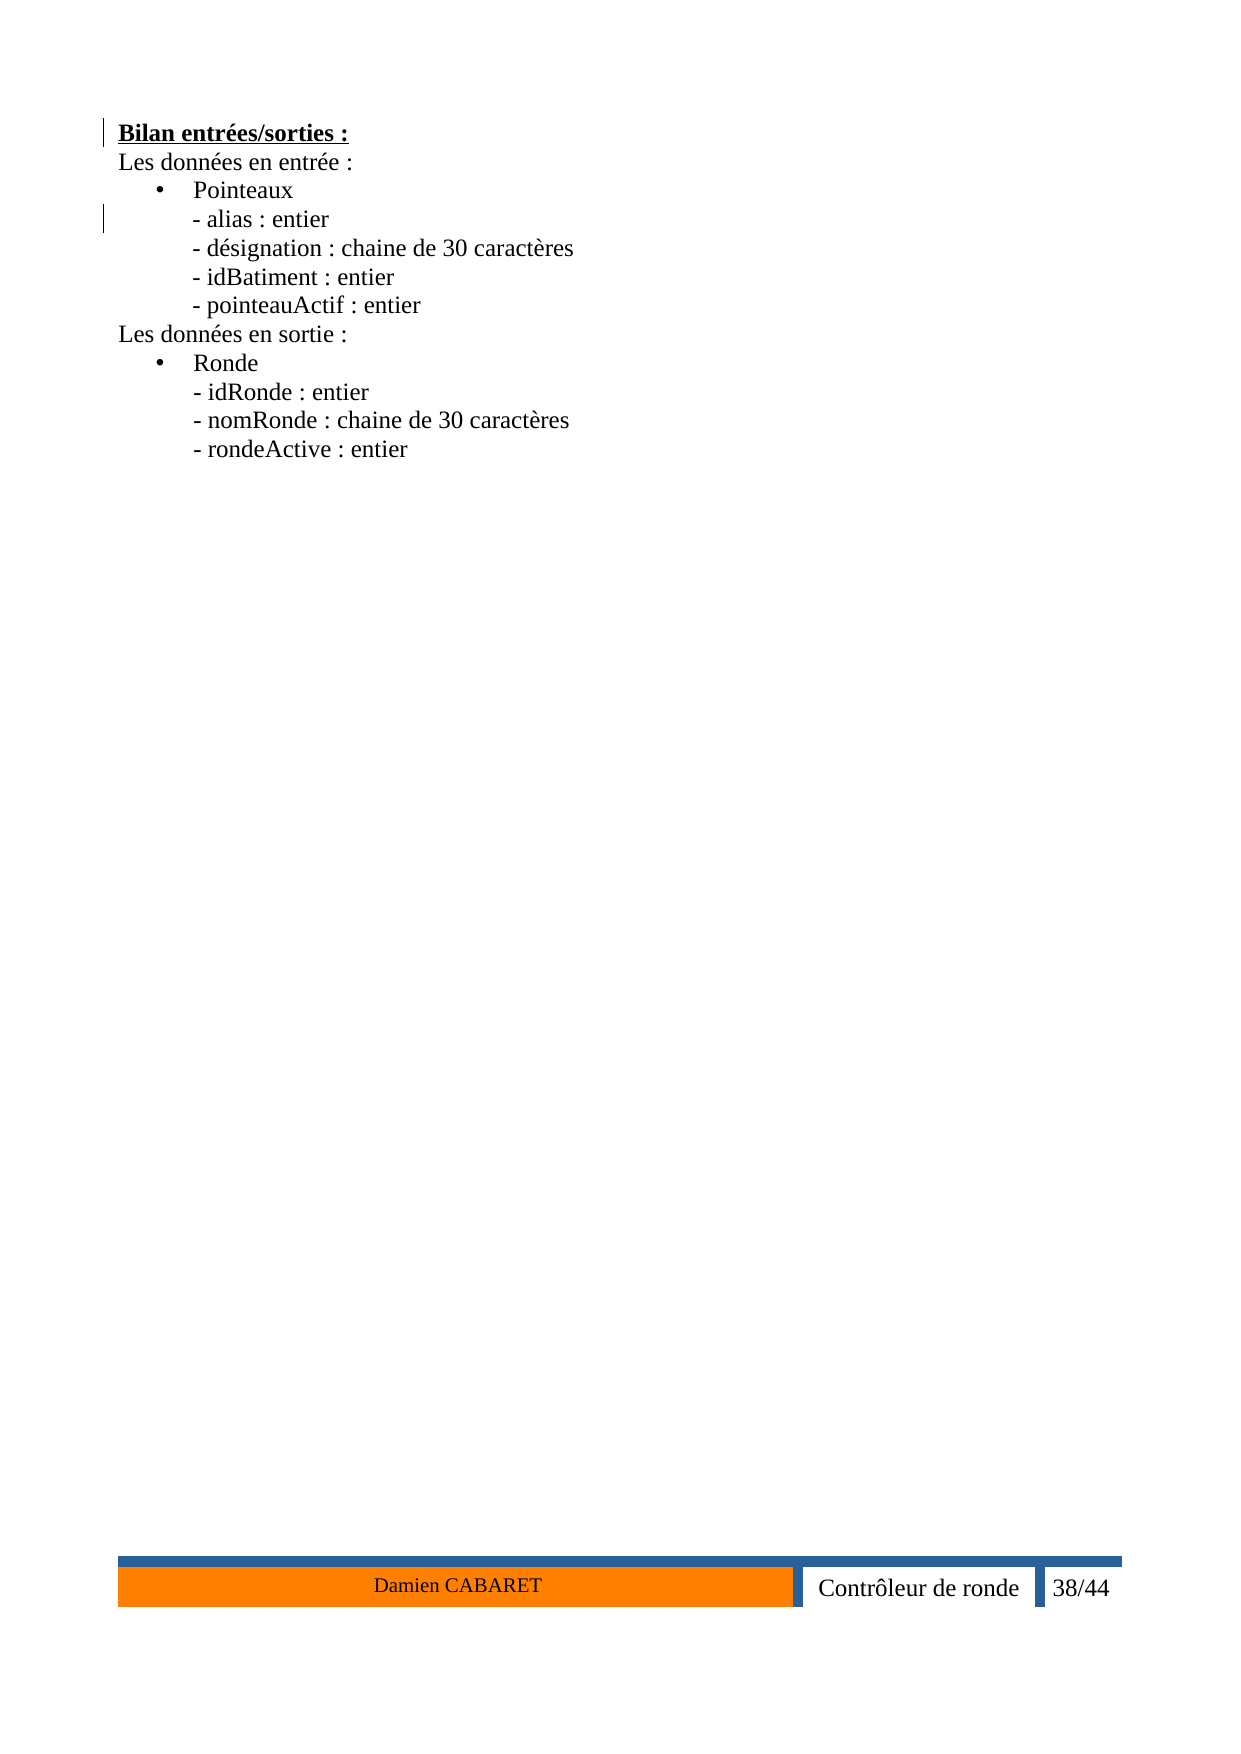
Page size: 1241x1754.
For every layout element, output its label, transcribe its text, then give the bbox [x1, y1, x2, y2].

list - nomRonde : chaine de 30 caractères [156, 406, 1122, 434]
list Pointeaux [156, 176, 1122, 204]
text - alias : entier [118, 204, 1122, 233]
text Bilan entrées/sorties : [118, 118, 1122, 147]
text - pointeauActif : entier [118, 291, 1122, 319]
list - rondeActive : entier [156, 434, 1122, 463]
list - idRonde : entier [156, 377, 1122, 406]
list Ronde [156, 348, 1122, 377]
text Les données en entrée : [118, 147, 1122, 176]
text Les données en sortie : [118, 319, 1122, 348]
text - désignation : chaine de 30 caractères [118, 233, 1122, 262]
text - idBatiment : entier [118, 262, 1122, 291]
